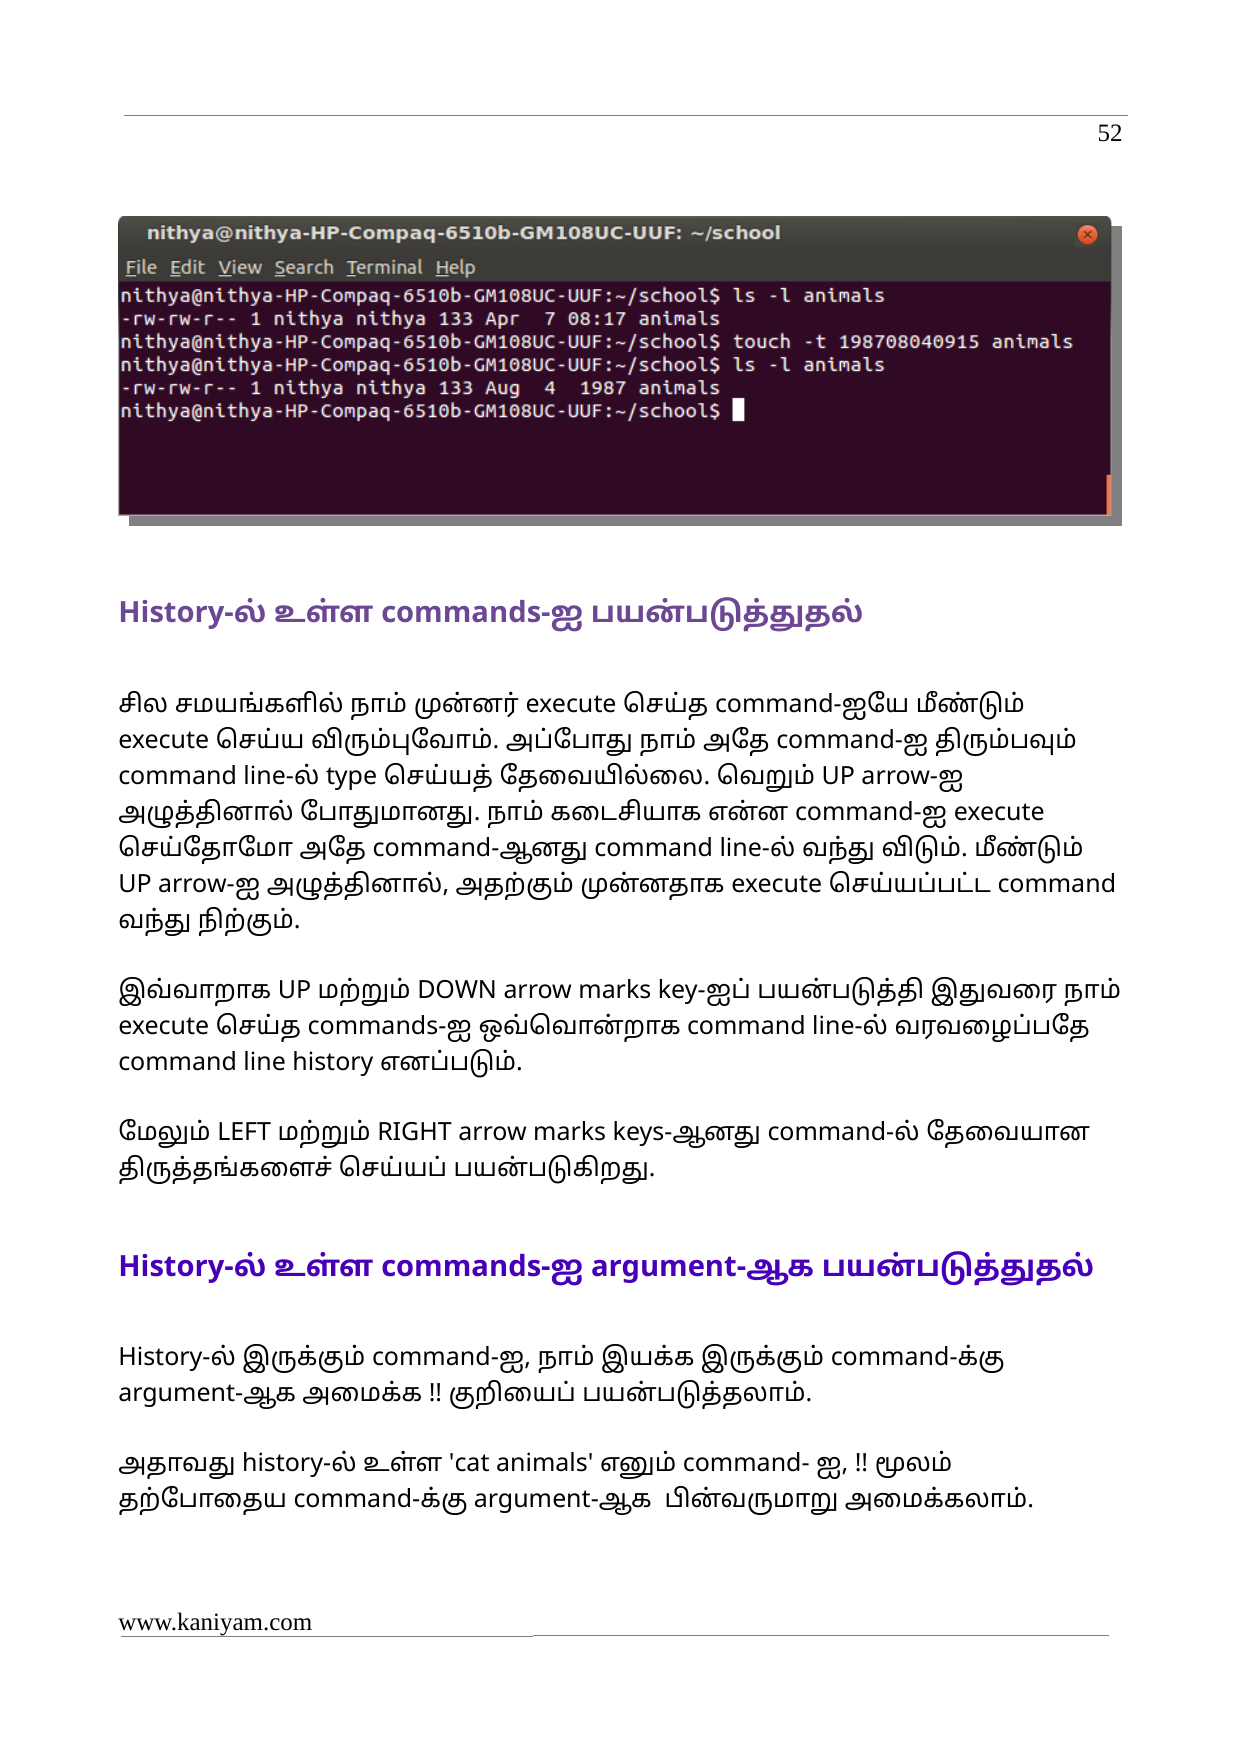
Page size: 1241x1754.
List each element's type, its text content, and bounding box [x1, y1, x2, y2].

text அதாவது history-ல் உள்ள 'cat animals' எனும் command- ஐ, !! மூலம் தற்போதைய command-க்கு argument-ஆக பின்வருமாறு அமைக்கலாம். [118, 1445, 1122, 1517]
text History-ல் இருக்கும் command-ஐ, நாம் இயக்க இருக்கும் command-க்கு argument-ஆக அமைக்க !! குறியைப் பயன்படுத்தலாம். [118, 1339, 1122, 1411]
subtitle History-ல் உள்ள commands-ஐ argument-ஆக பயன்படுத்துதல் [118, 1245, 1122, 1287]
text மேலும் LEFT மற்றும் RIGHT arrow marks keys-ஆனது command-ல் தேவையான திருத்தங்களைச் செய்யப் பயன்படுகிறது. [118, 1114, 1122, 1186]
text சில சமயங்களில் நாம் முன்னர் execute செய்த command-ஐயே மீண்டும் execute செய்ய விரும்புவோம். அப்போது நாம் அதே command-ஐ திரும்பவும் command line-ல் type செய்யத் தேவையில்லை. வெறும் UP arrow-ஐ அழுத்தினால் போதுமானது. நாம் கடைசியாக என்ன command-ஐ execute செய்தோமோ அதே command-ஆனது command line-ல் வந்து விடும். மீண்டும் UP arrow-ஐ அழுத்தினால், அதற்கும் முன்னதாக execute செய்யப்பட்ட command வந்து நிற்கும். [118, 685, 1122, 937]
text இவ்வாறாக UP மற்றும் DOWN arrow marks key-ஐப் பயன்படுத்தி இதுவரை நாம் execute செய்த commands-ஐ ஒவ்வொன்றாக command line-ல் வரவழைப்பதே command line history எனப்படும். [118, 972, 1122, 1080]
picture [118, 216, 1112, 516]
subtitle History-ல் உள்ள commands-ஐ பயன்படுத்துதல் [118, 591, 1122, 633]
